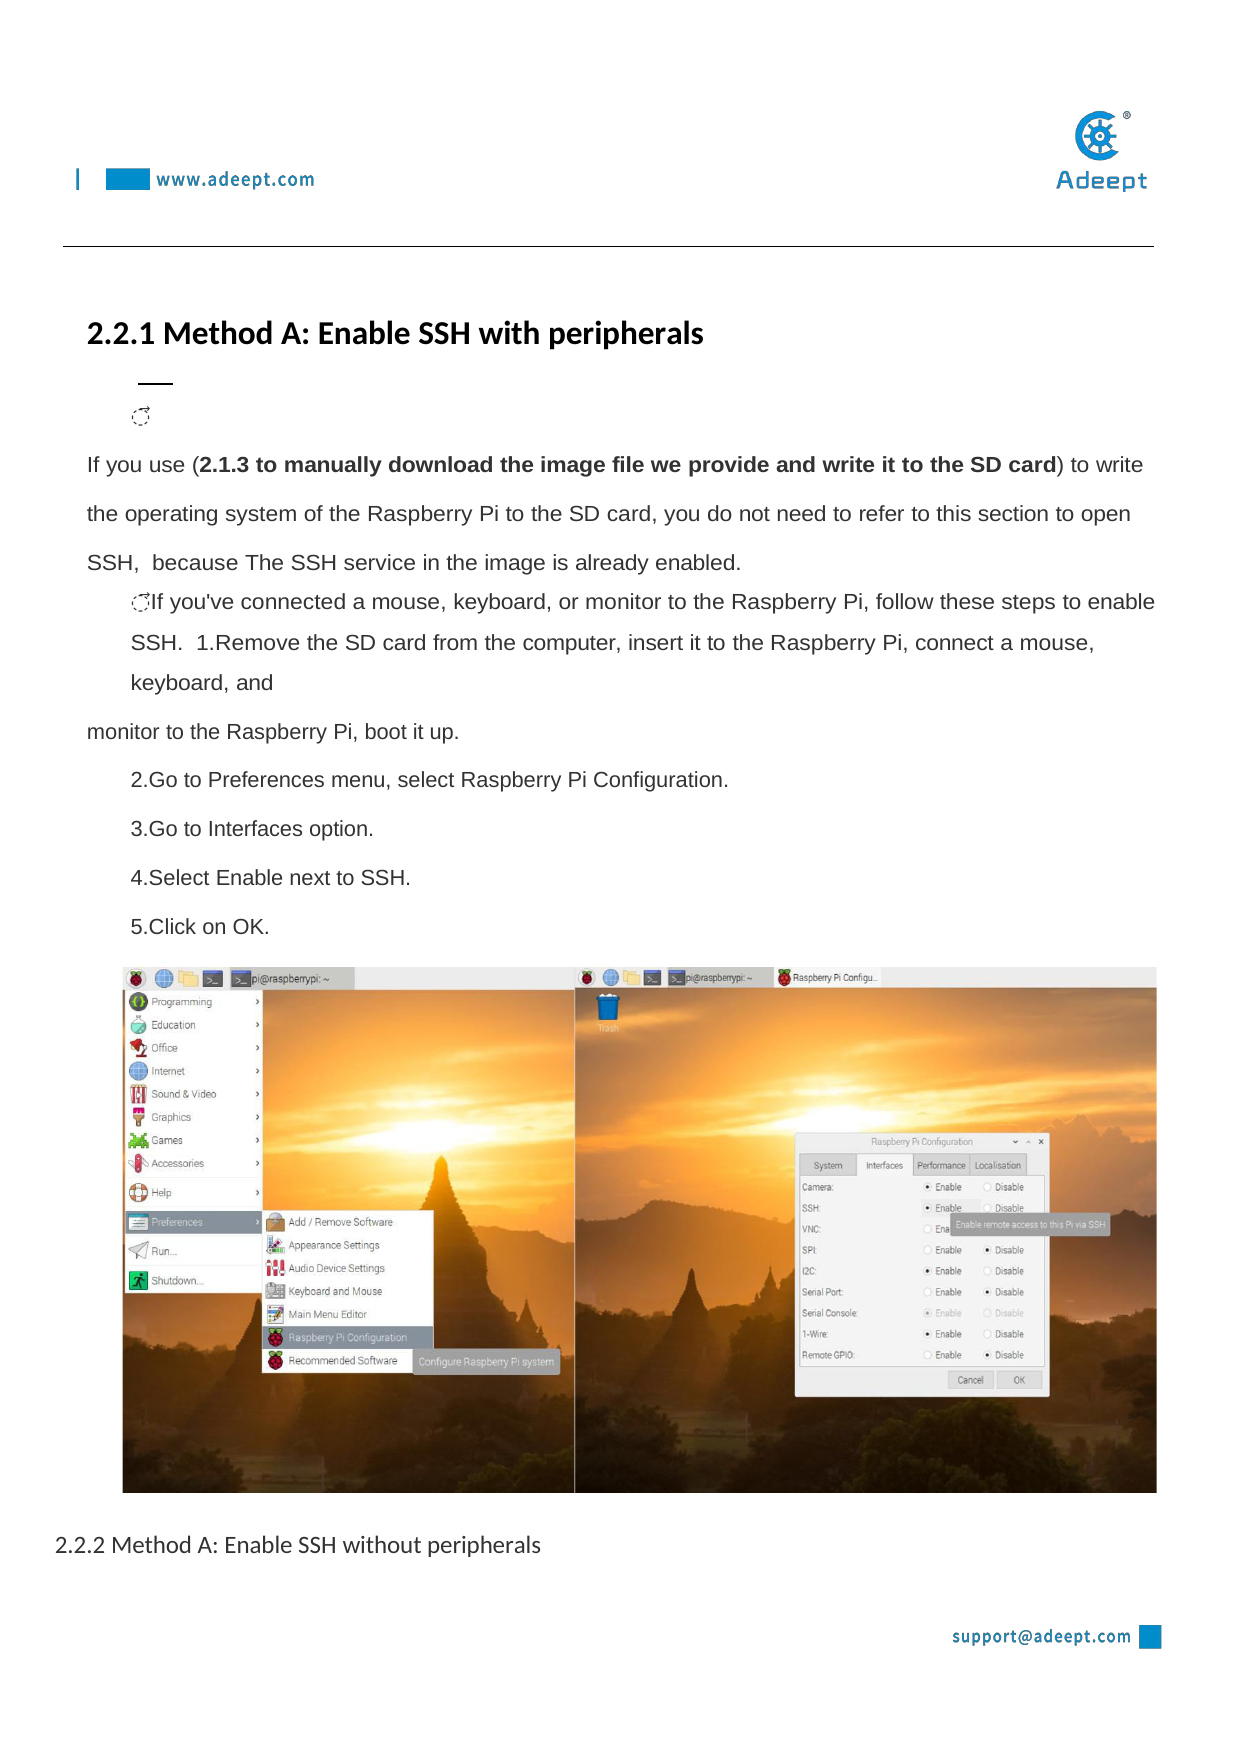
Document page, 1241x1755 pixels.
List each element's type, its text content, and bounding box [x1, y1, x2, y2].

text ⃗If you use (2.1.3 to manually download the image file we provide and write it to the SD card) to write the operating system of the Raspberry Pi to the SD card, you do not need to refer to this section to open SSH, because The SSH service in the image is already enabled. [87, 385, 1186, 580]
subtitle Method A: Enable SSH without peripherals [54, 1529, 1186, 1560]
text 4.Select Enable next to SSH. 5.Click on OK. [130, 865, 473, 939]
picture [122, 967, 1157, 1493]
picture [947, 1625, 1139, 1649]
picture [1056, 111, 1147, 192]
text monitor to the Raspberry Pi, boot it up. [87, 719, 1186, 744]
picture [75, 167, 343, 191]
text 2.Go to Preferences menu, select Raspberry Pi Configuration. 3.Go to Interfaces option. [130, 767, 732, 841]
text ⃗If you've connected a mouse, keyboard, or monitor to the Raspberry Pi, follow these steps to enable SSH. 1.Remove the SD card from the computer, insert it to the Raspberry Pi, connect a mouse, keyboard, and [130, 586, 1186, 695]
text 2.2.1 Method A: Enable SSH with peripherals [87, 312, 1186, 352]
